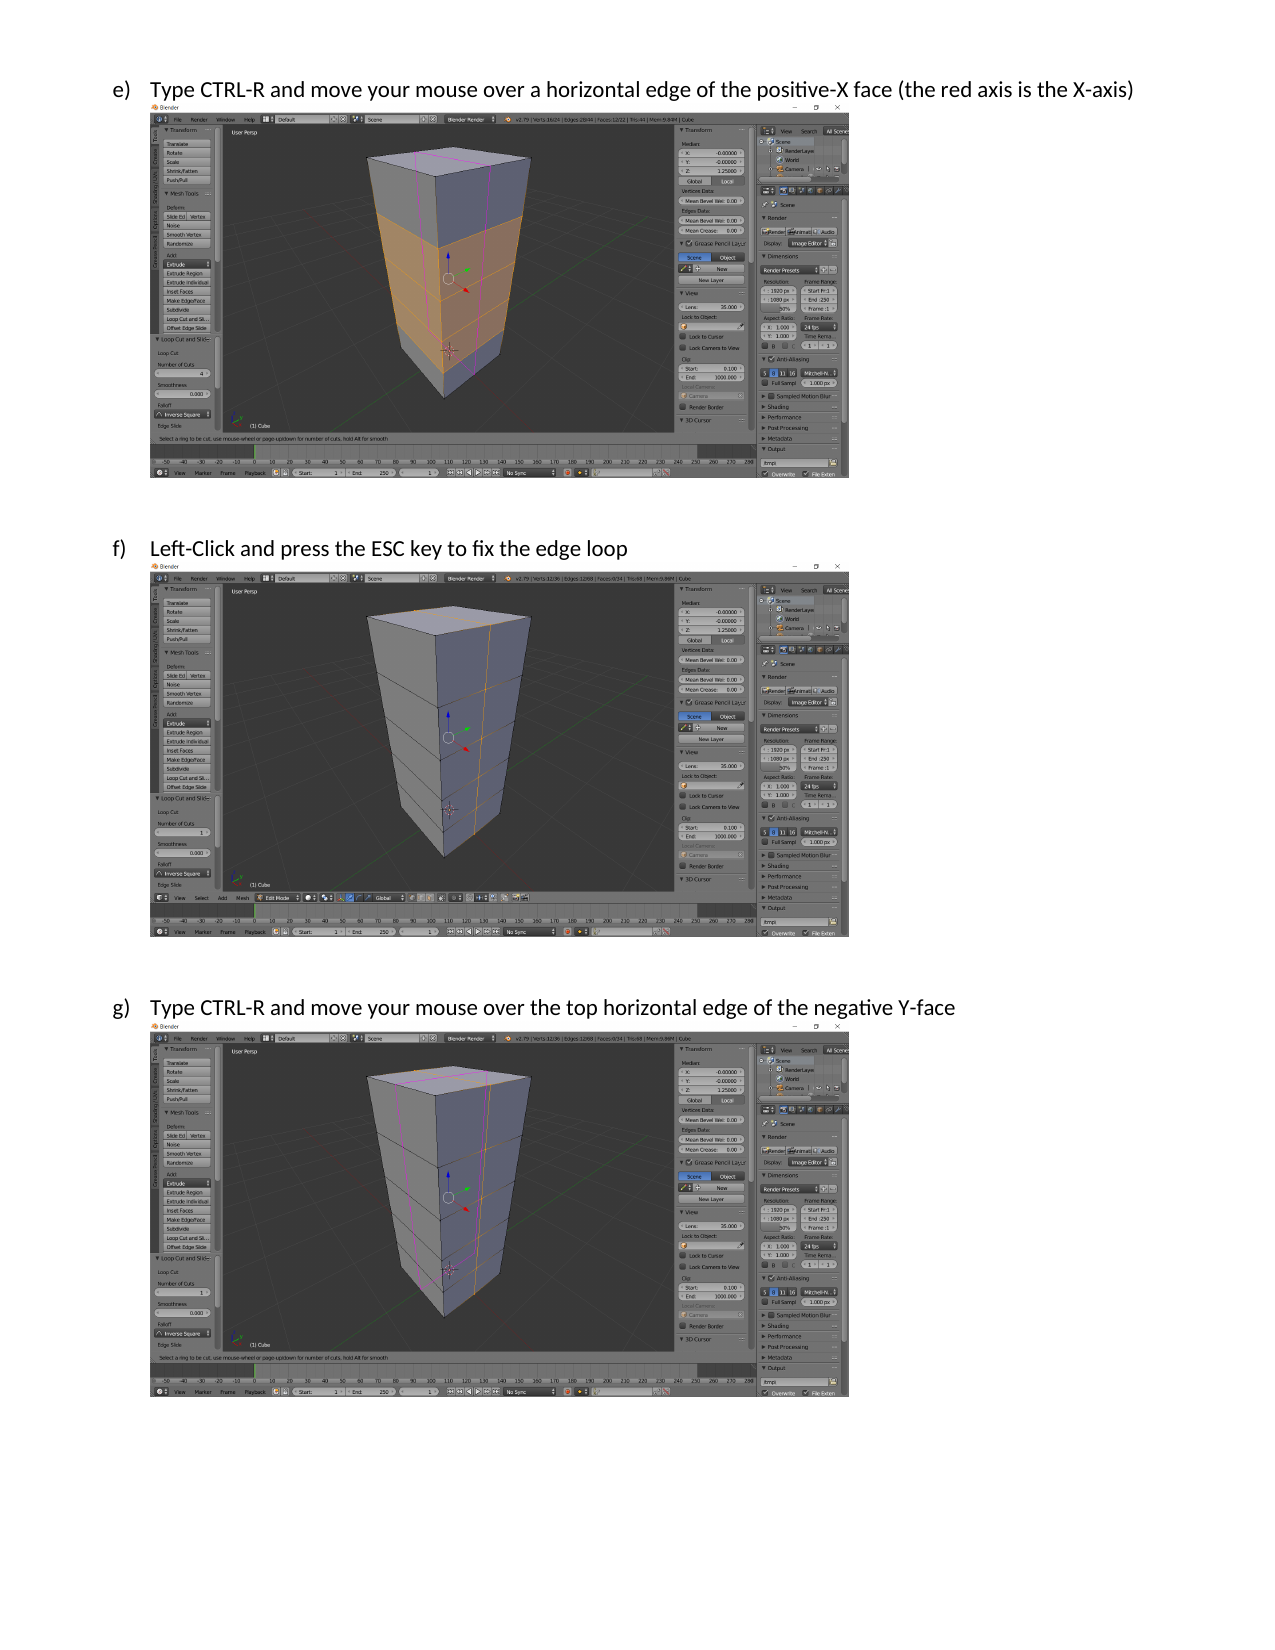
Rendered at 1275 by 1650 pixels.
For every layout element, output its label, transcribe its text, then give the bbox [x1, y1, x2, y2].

list Type CTRL-R and move your mouse over a horizontal edge of the positive-X face (the red axis is the X-axis) [112, 75, 1200, 506]
list Type CTRL-R and move your mouse over the top horizontal edge of the negative Y-face [112, 993, 1200, 1396]
list Left-Click and press the ESC key to fix the edge loop [112, 534, 1200, 937]
